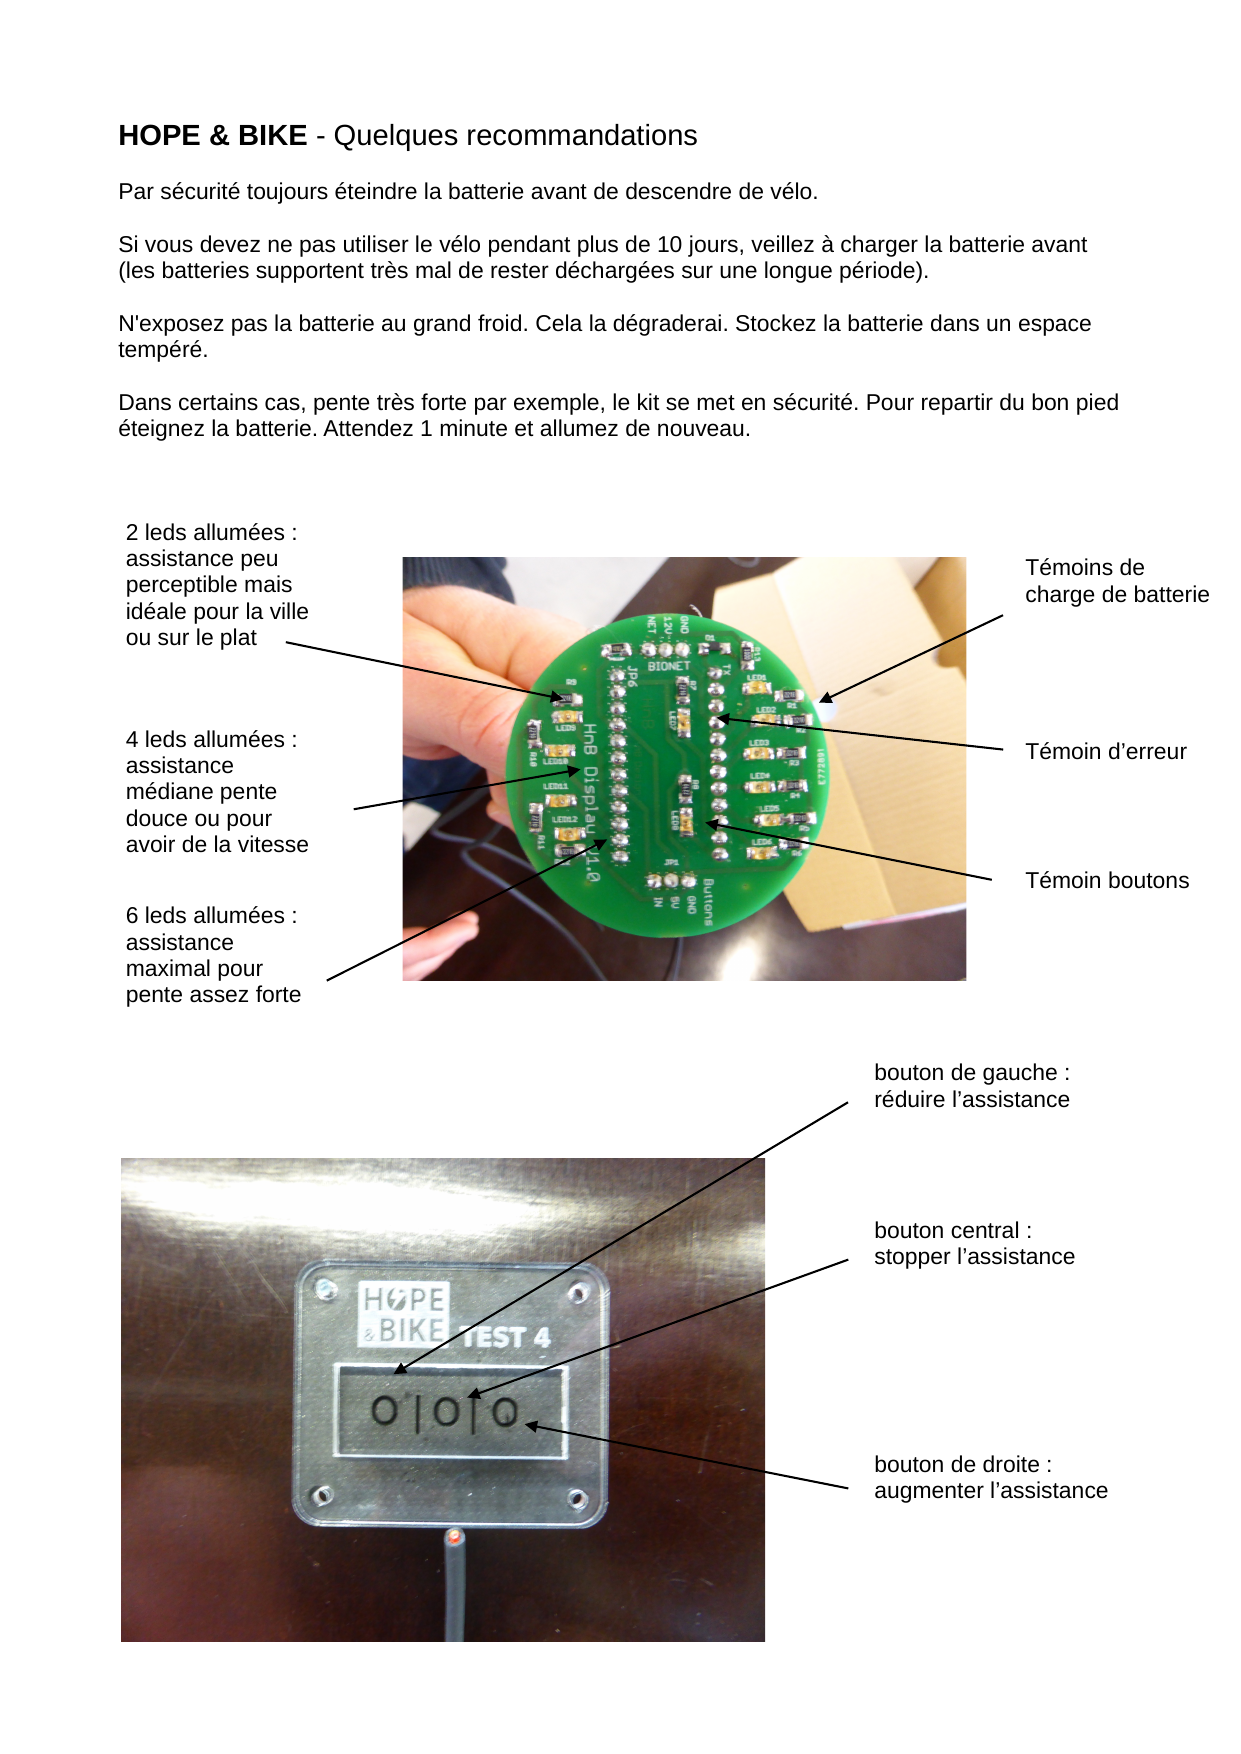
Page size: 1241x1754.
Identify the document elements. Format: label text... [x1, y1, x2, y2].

text Dans certains cas, pente très forte par exemple, le kit se met en sécurité. Pour repartir du bon pied éteignez la batterie. Attendez 1 minute et allumez de nouveau. [118, 389, 1122, 442]
text Témoin boutons [1025, 867, 1217, 893]
text Si vous devez ne pas utiliser le vélo pendant plus de 10 jours, veillez à charger la batterie avant (les batteries supportent très mal de rester déchargées sur une longue période). [118, 231, 1122, 283]
text Témoins de charge de batterie [1025, 554, 1217, 607]
text HOPE & BIKE - Quelques recommandations [118, 118, 1122, 152]
picture [402, 557, 967, 981]
text bouton de gauche : [874, 1059, 1097, 1086]
text bouton de droite : [874, 1451, 1128, 1477]
text augmenter l’assistance [874, 1477, 1128, 1503]
text bouton central : [874, 1217, 1097, 1243]
text 6 leds allumées : assistance maximal pour pente assez forte [126, 902, 317, 1008]
text N'exposez pas la batterie au grand froid. Cela la dégraderai. Stockez la batterie dans un espace tempéré. [118, 310, 1122, 362]
text stopper l’assistance [874, 1243, 1097, 1269]
text réduire l’assistance [874, 1086, 1097, 1112]
text Par sécurité toujours éteindre la batterie avant de descendre de vélo. [118, 178, 1122, 204]
picture [121, 1158, 766, 1642]
text 4 leds allumées : assistance médiane pente douce ou pour avoir de la vitesse [126, 726, 317, 857]
text 2 leds allumées : assistance peu perceptible mais idéale pour la ville ou sur le plat [126, 519, 317, 651]
text Témoin d’erreur [1025, 738, 1217, 764]
